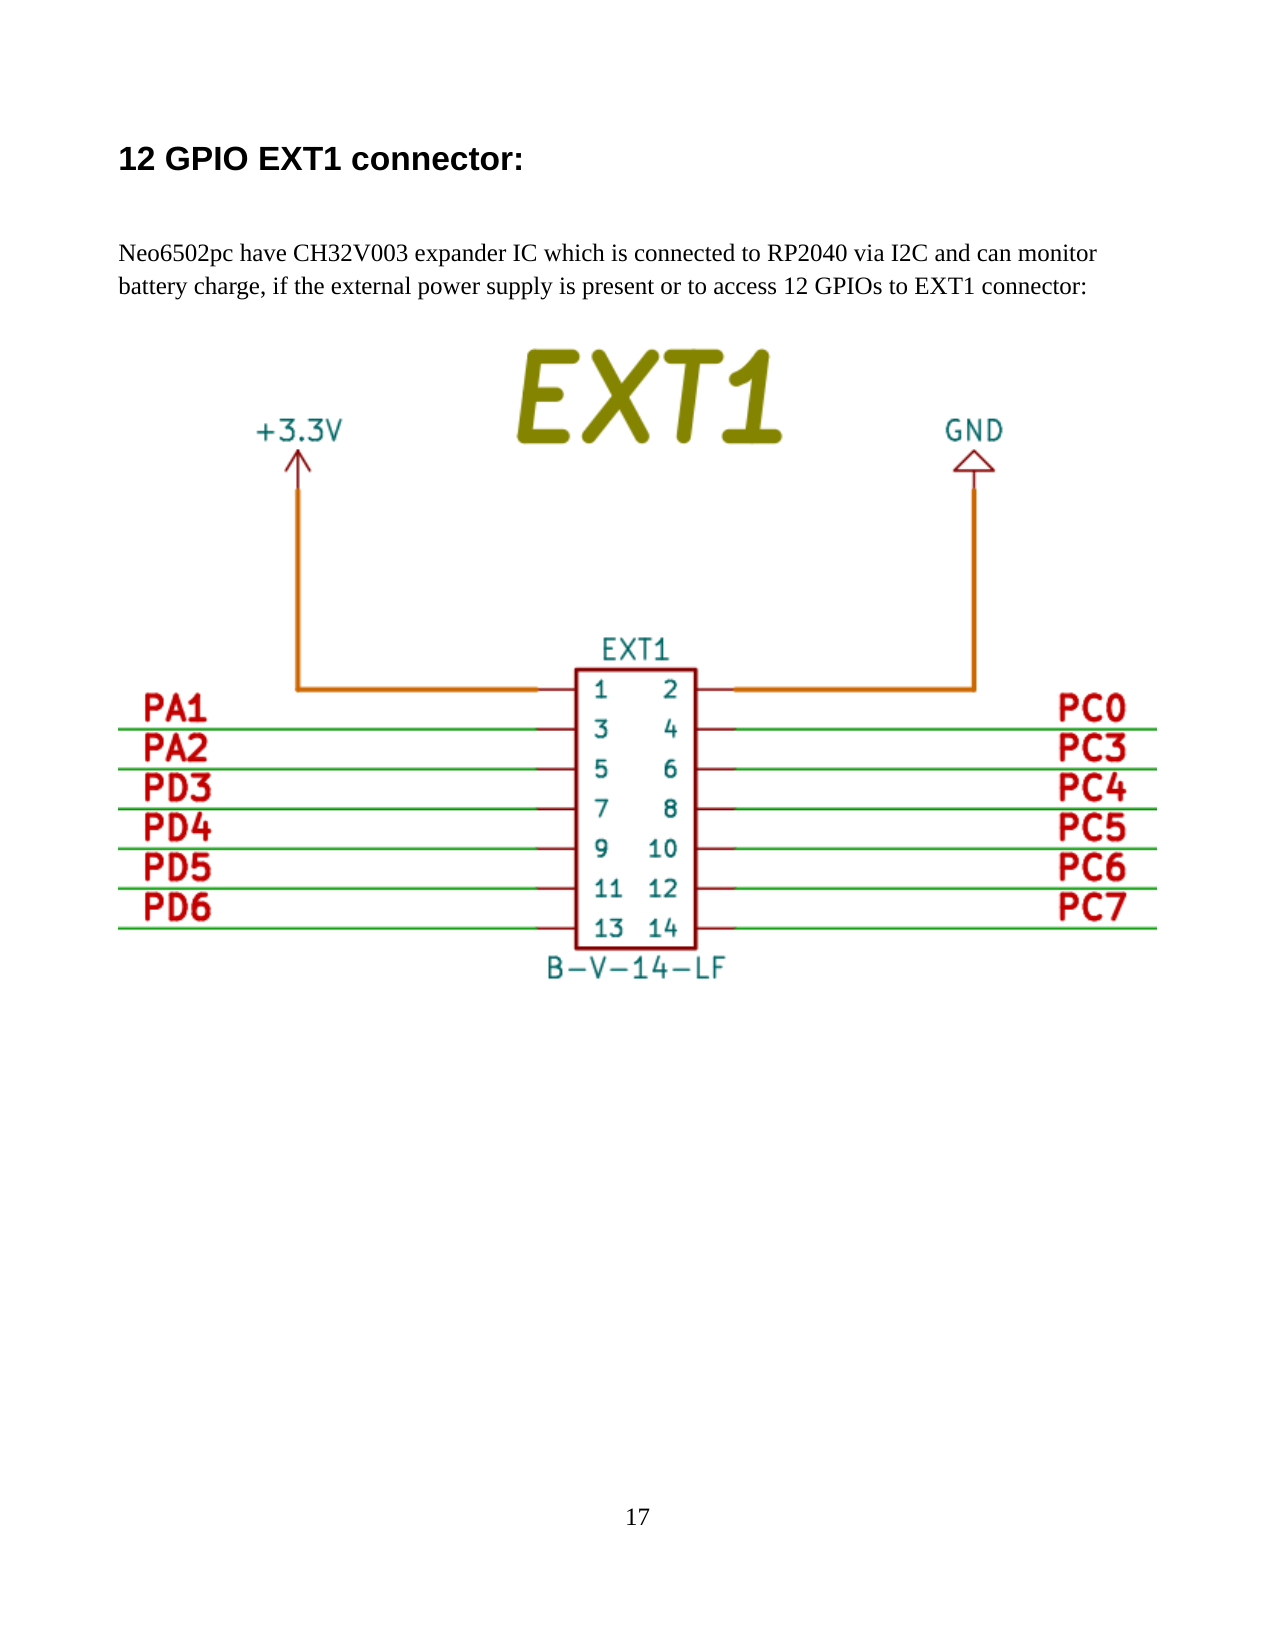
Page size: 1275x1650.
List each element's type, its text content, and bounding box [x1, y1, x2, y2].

text Neo6502pc have CH32V003 expander IC which is connected to RP2040 via I2C and can monitor battery charge, if the external power supply is present or to access 12 GPIOs to EXT1 connector: [118, 238, 1157, 299]
picture [118, 318, 1157, 1017]
subtitle 12 GPIO EXT1 connector: [118, 139, 1157, 178]
